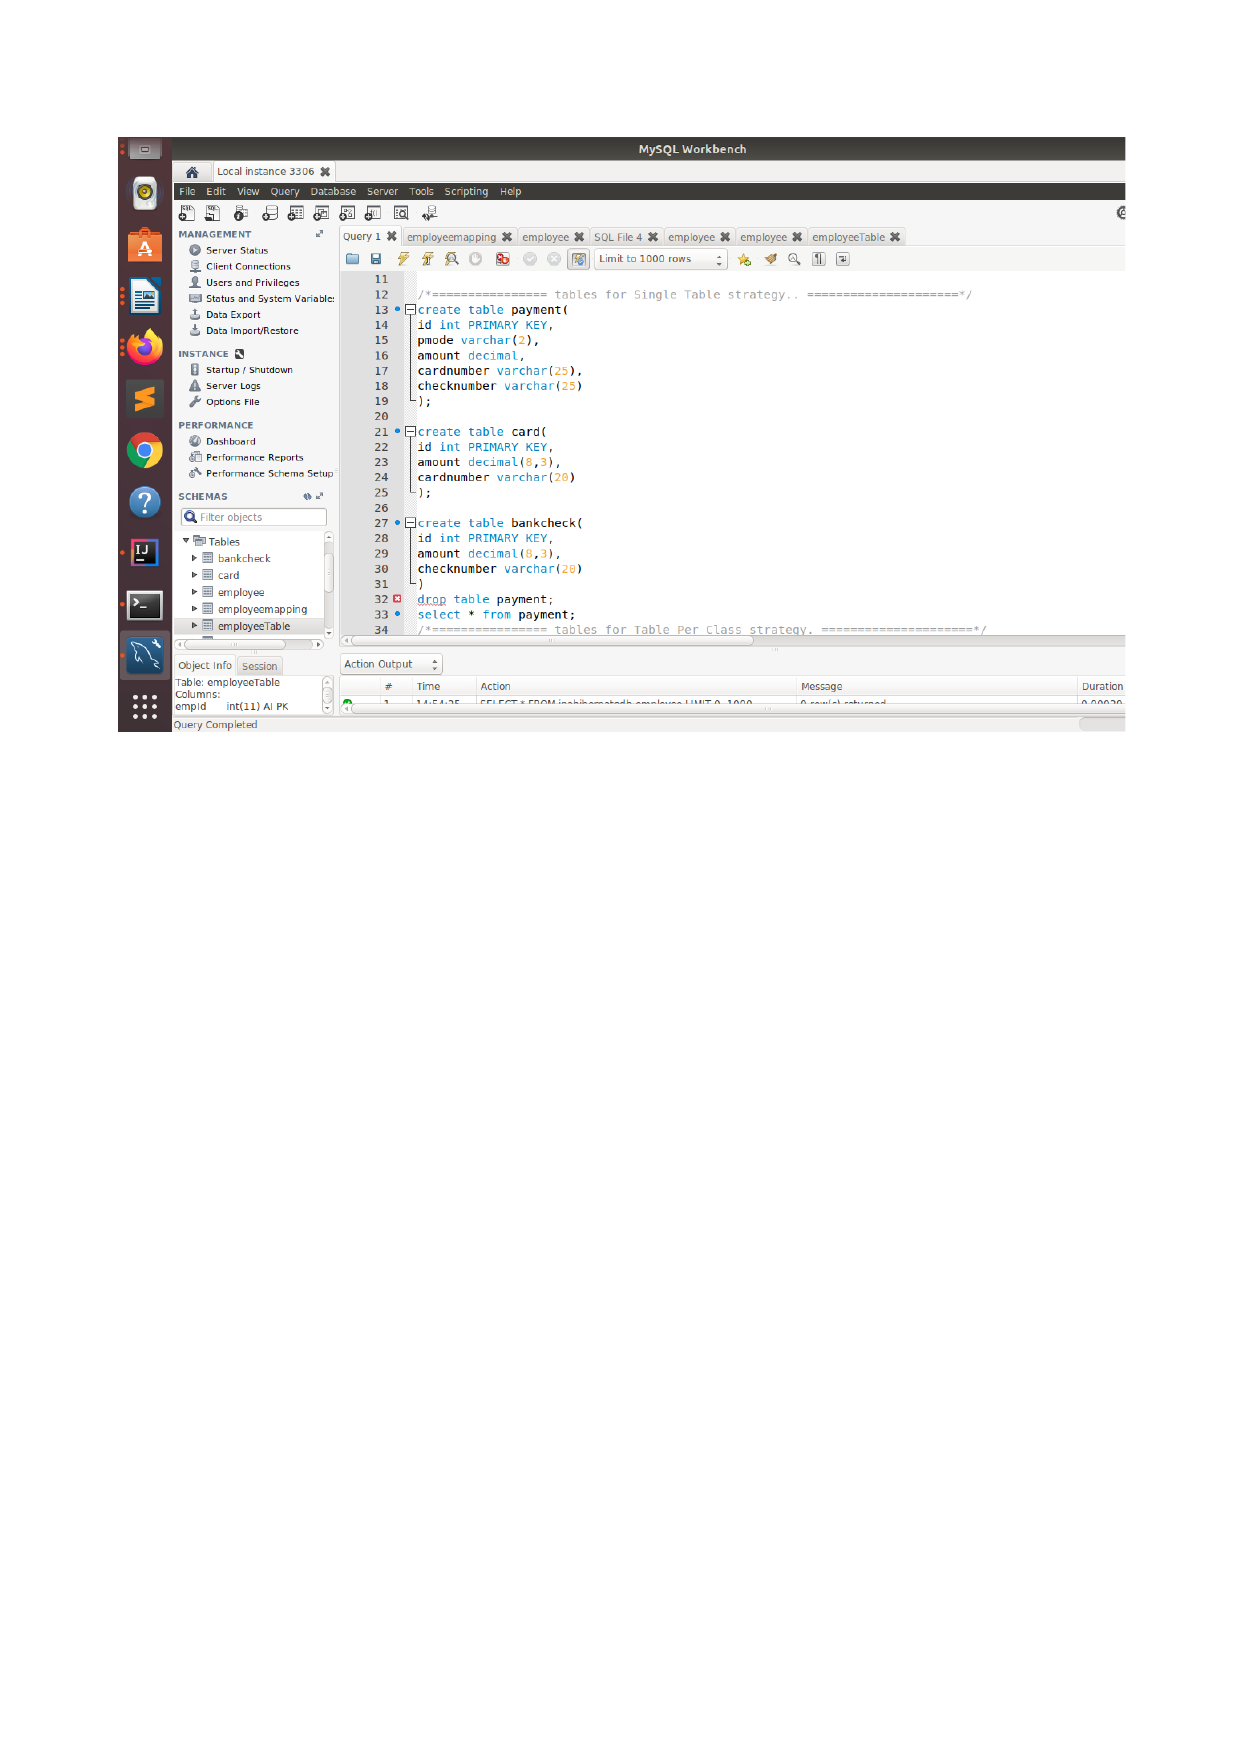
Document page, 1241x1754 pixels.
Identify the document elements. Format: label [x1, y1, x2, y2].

picture [118, 137, 1126, 732]
